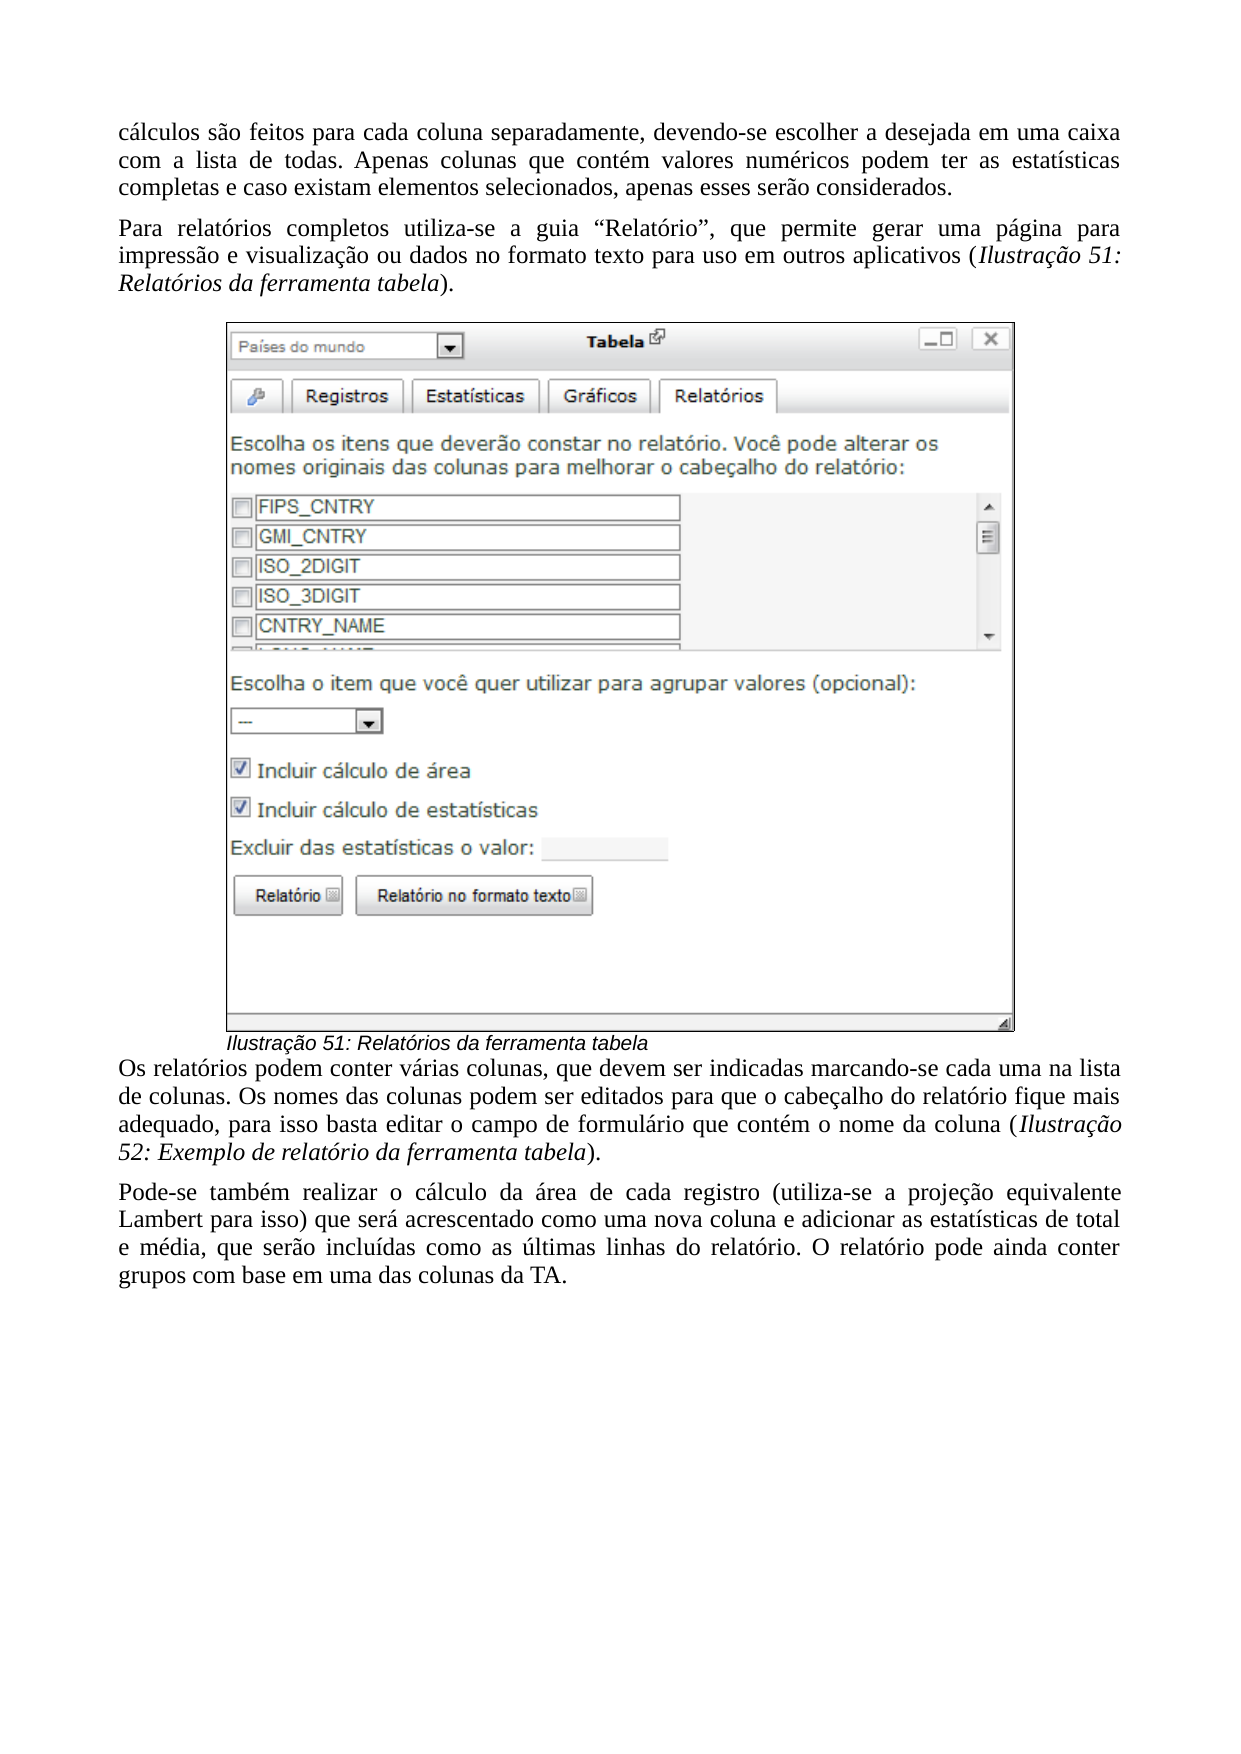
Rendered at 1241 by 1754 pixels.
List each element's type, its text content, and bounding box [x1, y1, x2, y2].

text Ilustração 51: Relatórios da ferramenta tabela [226, 1032, 1014, 1054]
text cálculos são feitos para cada coluna separadamente, devendo-se escolher a desejada em uma caixa com a lista de todas. Apenas colunas que contém valores numéricos podem ter as estatísticas completas e caso existam elementos selecionados, apenas esses serão considerados. [118, 118, 1122, 201]
picture [227, 323, 1014, 1031]
text Pode-se também realizar o cálculo da área de cada registro (utiliza-se a projeção equivalente Lambert para isso) que será acrescentado como uma nova coluna e adicionar as estatísticas de total e média, que serão incluídas como as últimas linhas do relatório. O relatório pode ainda conter grupos com base em uma das colunas da TA. [118, 1178, 1122, 1289]
text Para relatórios completos utiliza-se a guia “Relatório”, que permite gerar uma página para impressão e visualização ou dados no formato texto para uso em outros aplicativos (Ilustração 51: Relatórios da ferramenta tabela). [118, 214, 1122, 297]
text Os relatórios podem conter várias colunas, que devem ser indicadas marcando-se cada uma na lista de colunas. Os nomes das colunas podem ser editados para que o cabeçalho do relatório fique mais adequado, para isso basta editar o campo de formulário que contém o nome da coluna (Ilustração 52: Exemplo de relatório da ferramenta tabela). [118, 309, 1122, 1165]
